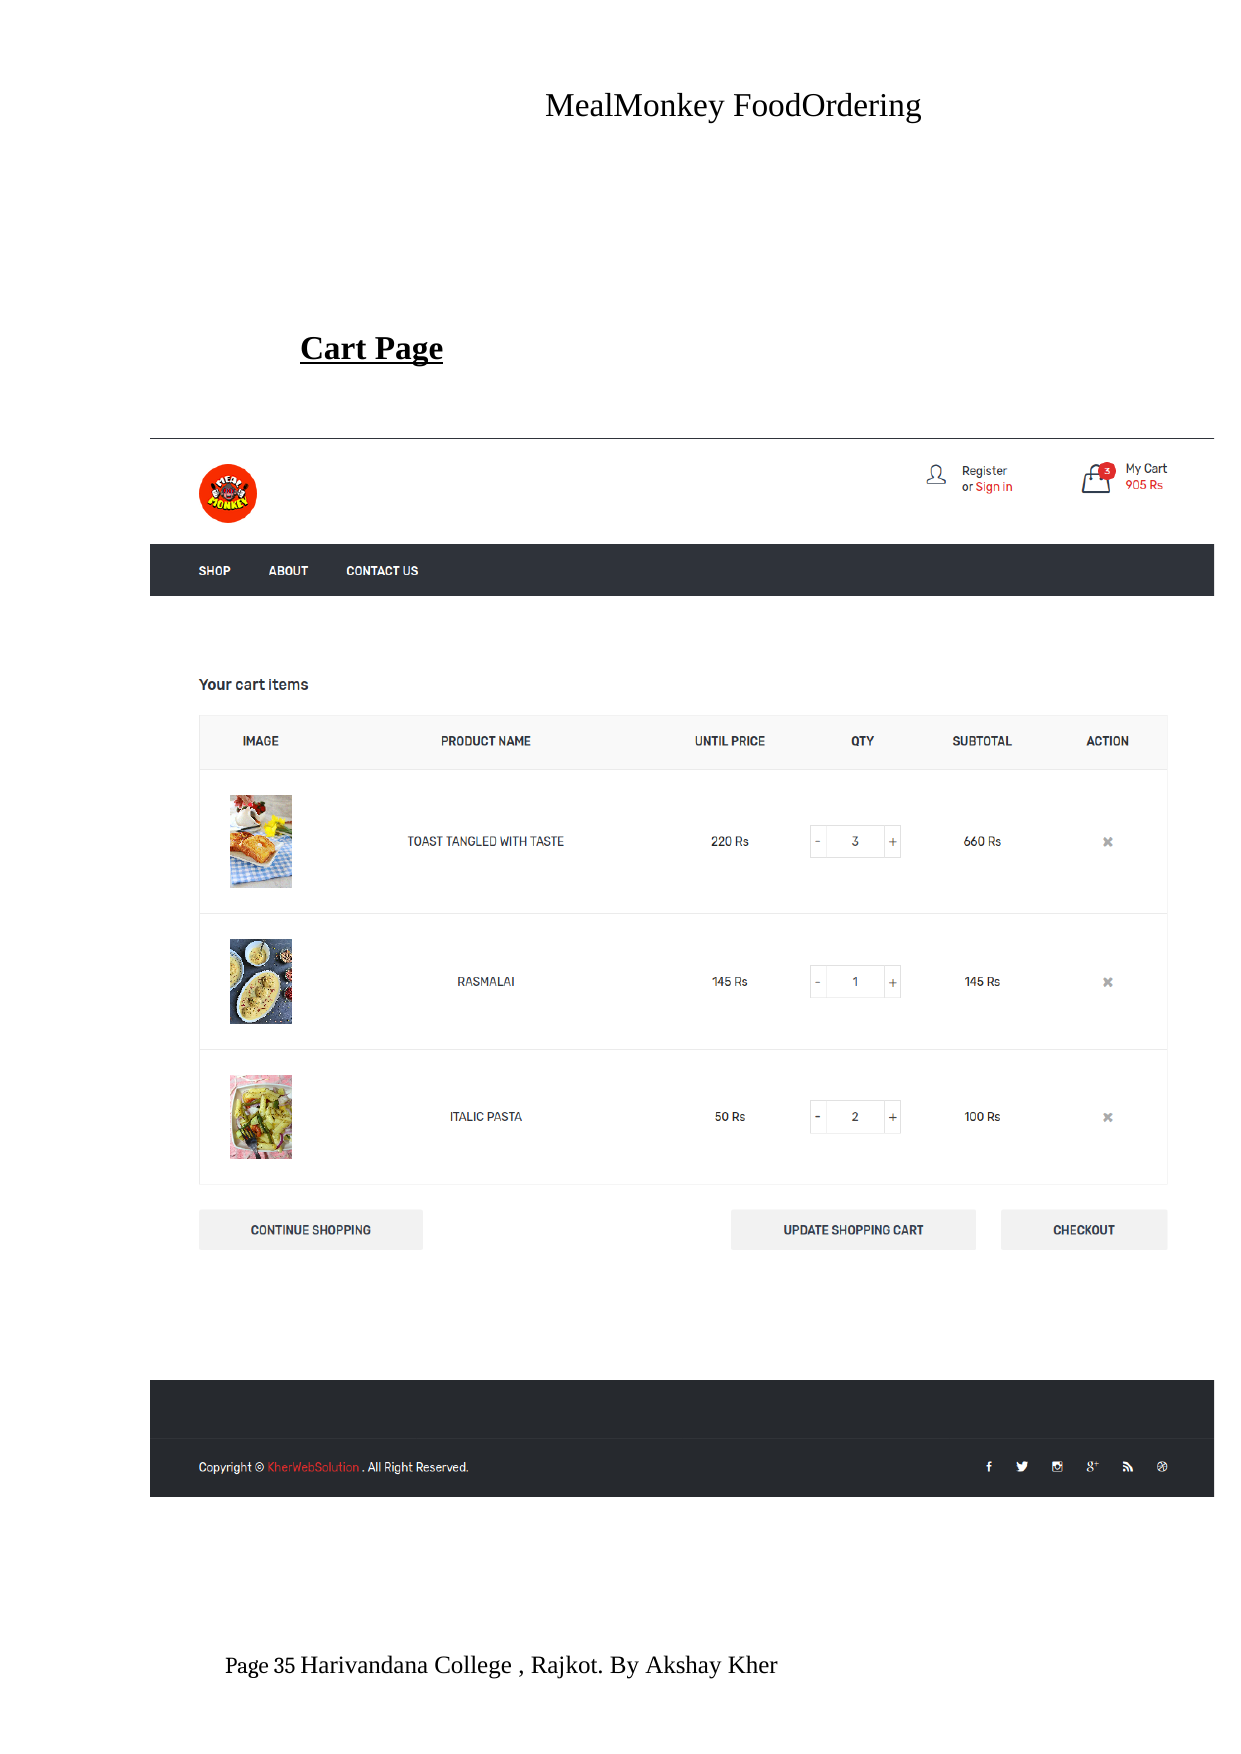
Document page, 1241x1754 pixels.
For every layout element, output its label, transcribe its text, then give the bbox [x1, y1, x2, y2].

picture [150, 438, 1215, 1497]
text Cart Page [300, 328, 1214, 367]
